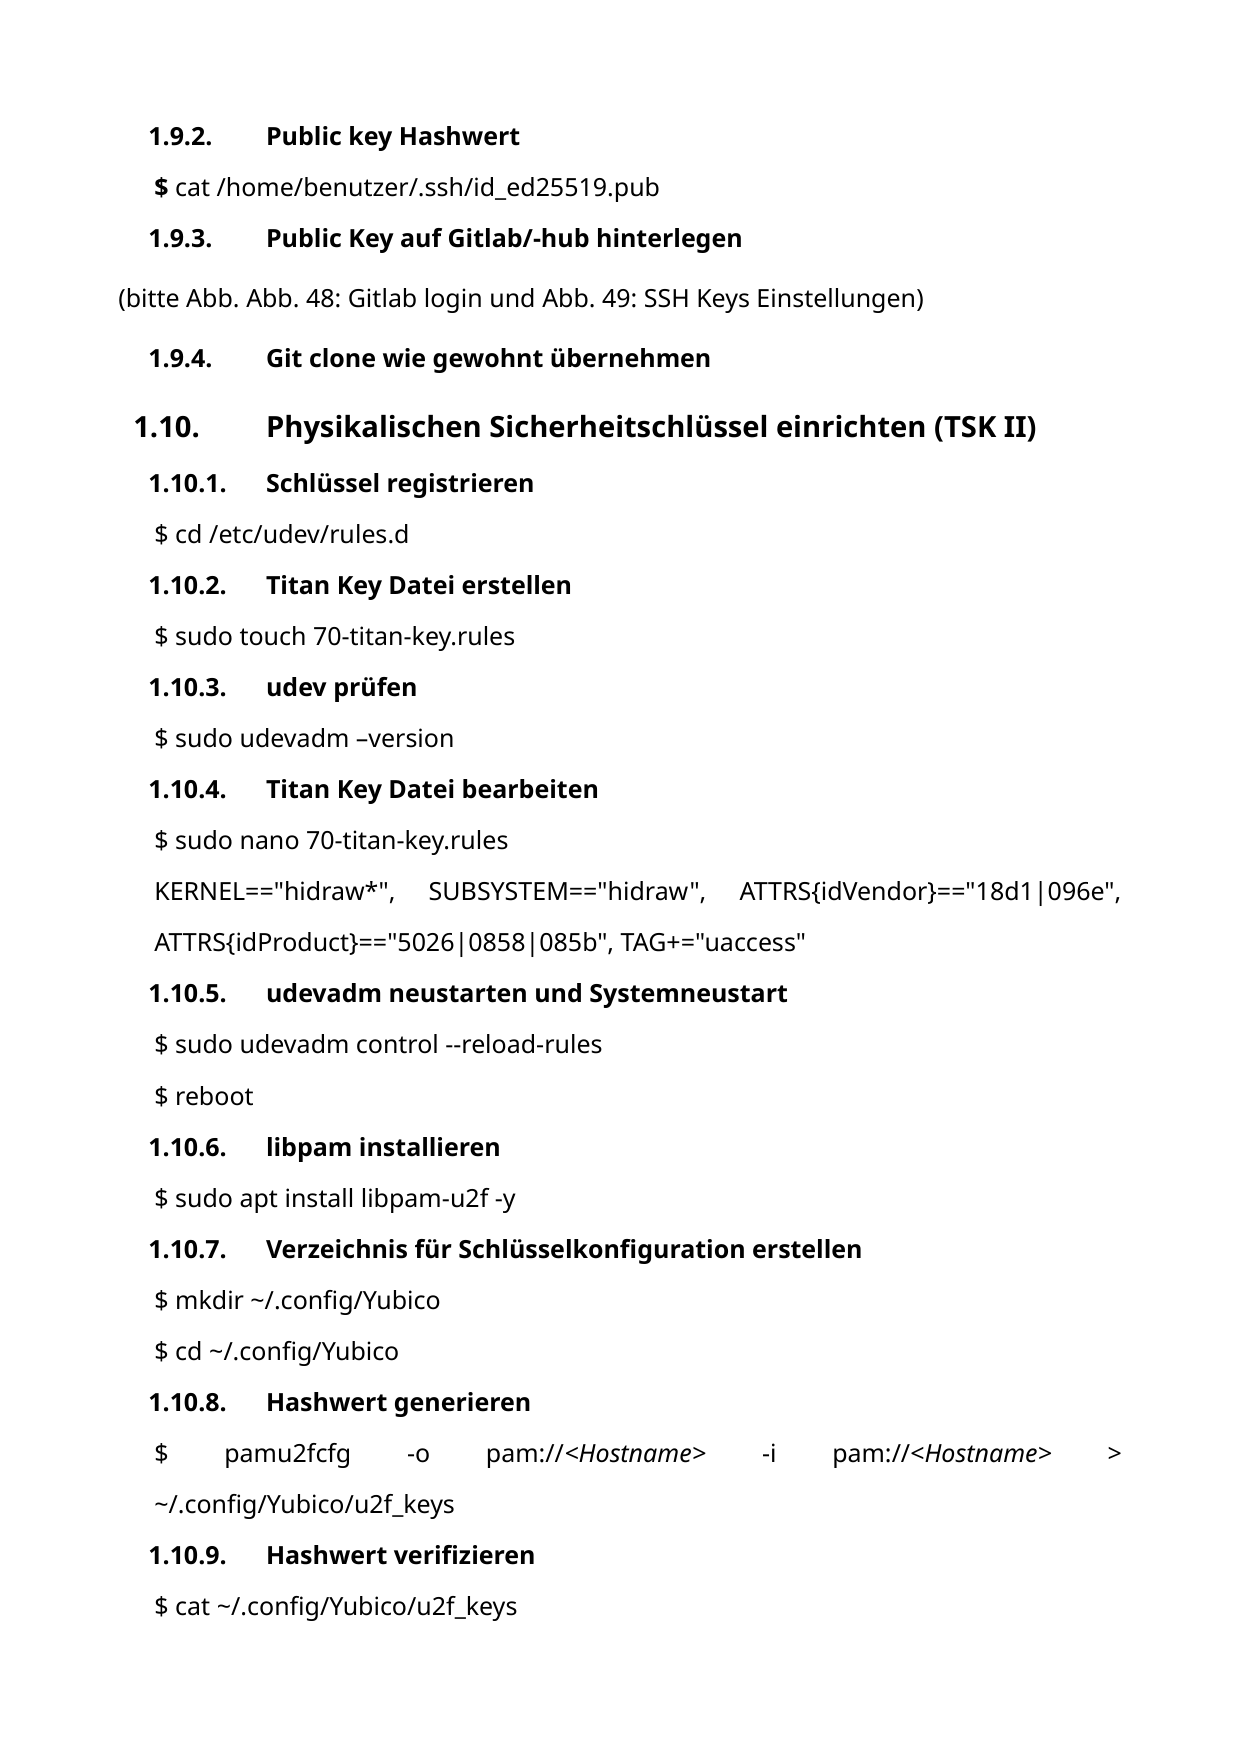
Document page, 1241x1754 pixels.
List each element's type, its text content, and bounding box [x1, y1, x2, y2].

subtitle libpam installieren [118, 1129, 1122, 1163]
text $ sudo udevadm control --reload-rules [154, 1027, 1122, 1061]
subtitle udevadm neustarten und Systemneustart [118, 976, 1122, 1010]
subtitle Hashwert generieren [118, 1384, 1122, 1418]
text $ sudo touch 70-titan-key.rules [154, 619, 1122, 653]
subtitle Public Key auf Gitlab/-hub hinterlegen [118, 220, 1122, 254]
text $ cd ~/.config/Yubico [154, 1333, 1122, 1367]
text $ cat /home/benutzer/.ssh/id_ed25519.pub [154, 169, 1122, 203]
text $ sudo apt install libpam-u2f -y [154, 1180, 1122, 1214]
text $ cd /etc/udev/rules.d [154, 517, 1122, 551]
text $ sudo nano 70-titan-key.rules [154, 823, 1122, 857]
subtitle Verzeichnis für Schlüsselkonfiguration erstellen [118, 1231, 1122, 1265]
subtitle Titan Key Datei bearbeiten [118, 772, 1122, 806]
text $ sudo udevadm –version [154, 721, 1122, 755]
text $ cat ~/.config/Yubico/u2f_keys [154, 1589, 1122, 1623]
subtitle Schlüssel registrieren [118, 466, 1122, 500]
subtitle udev prüfen [118, 670, 1122, 704]
text $ mkdir ~/.config/Yubico [154, 1282, 1122, 1316]
subtitle Physikalischen Sicherheitschlüssel einrichten (TSK II) [118, 406, 1122, 446]
text $ reboot [154, 1078, 1122, 1112]
subtitle Git clone wie gewohnt übernehmen [118, 340, 1122, 374]
subtitle Public key Hashwert [118, 118, 1122, 152]
text KERNEL=="hidraw*", SUBSYSTEM=="hidraw", ATTRS{idVendor}=="18d1|096e", ATTRS{idProduct}=="5026|0858|085b", TAG+="uaccess" [154, 874, 1122, 959]
text (bitte Abb. Abb. 48: Gitlab login und Abb. 49: SSH Keys Einstellungen) [118, 280, 1122, 314]
subtitle Hashwert verifizieren [118, 1538, 1122, 1572]
text $ pamu2fcfg -o pam://<Hostname> -i pam://<Hostname> > ~/.config/Yubico/u2f_keys [154, 1436, 1122, 1521]
subtitle Titan Key Datei erstellen [118, 568, 1122, 602]
